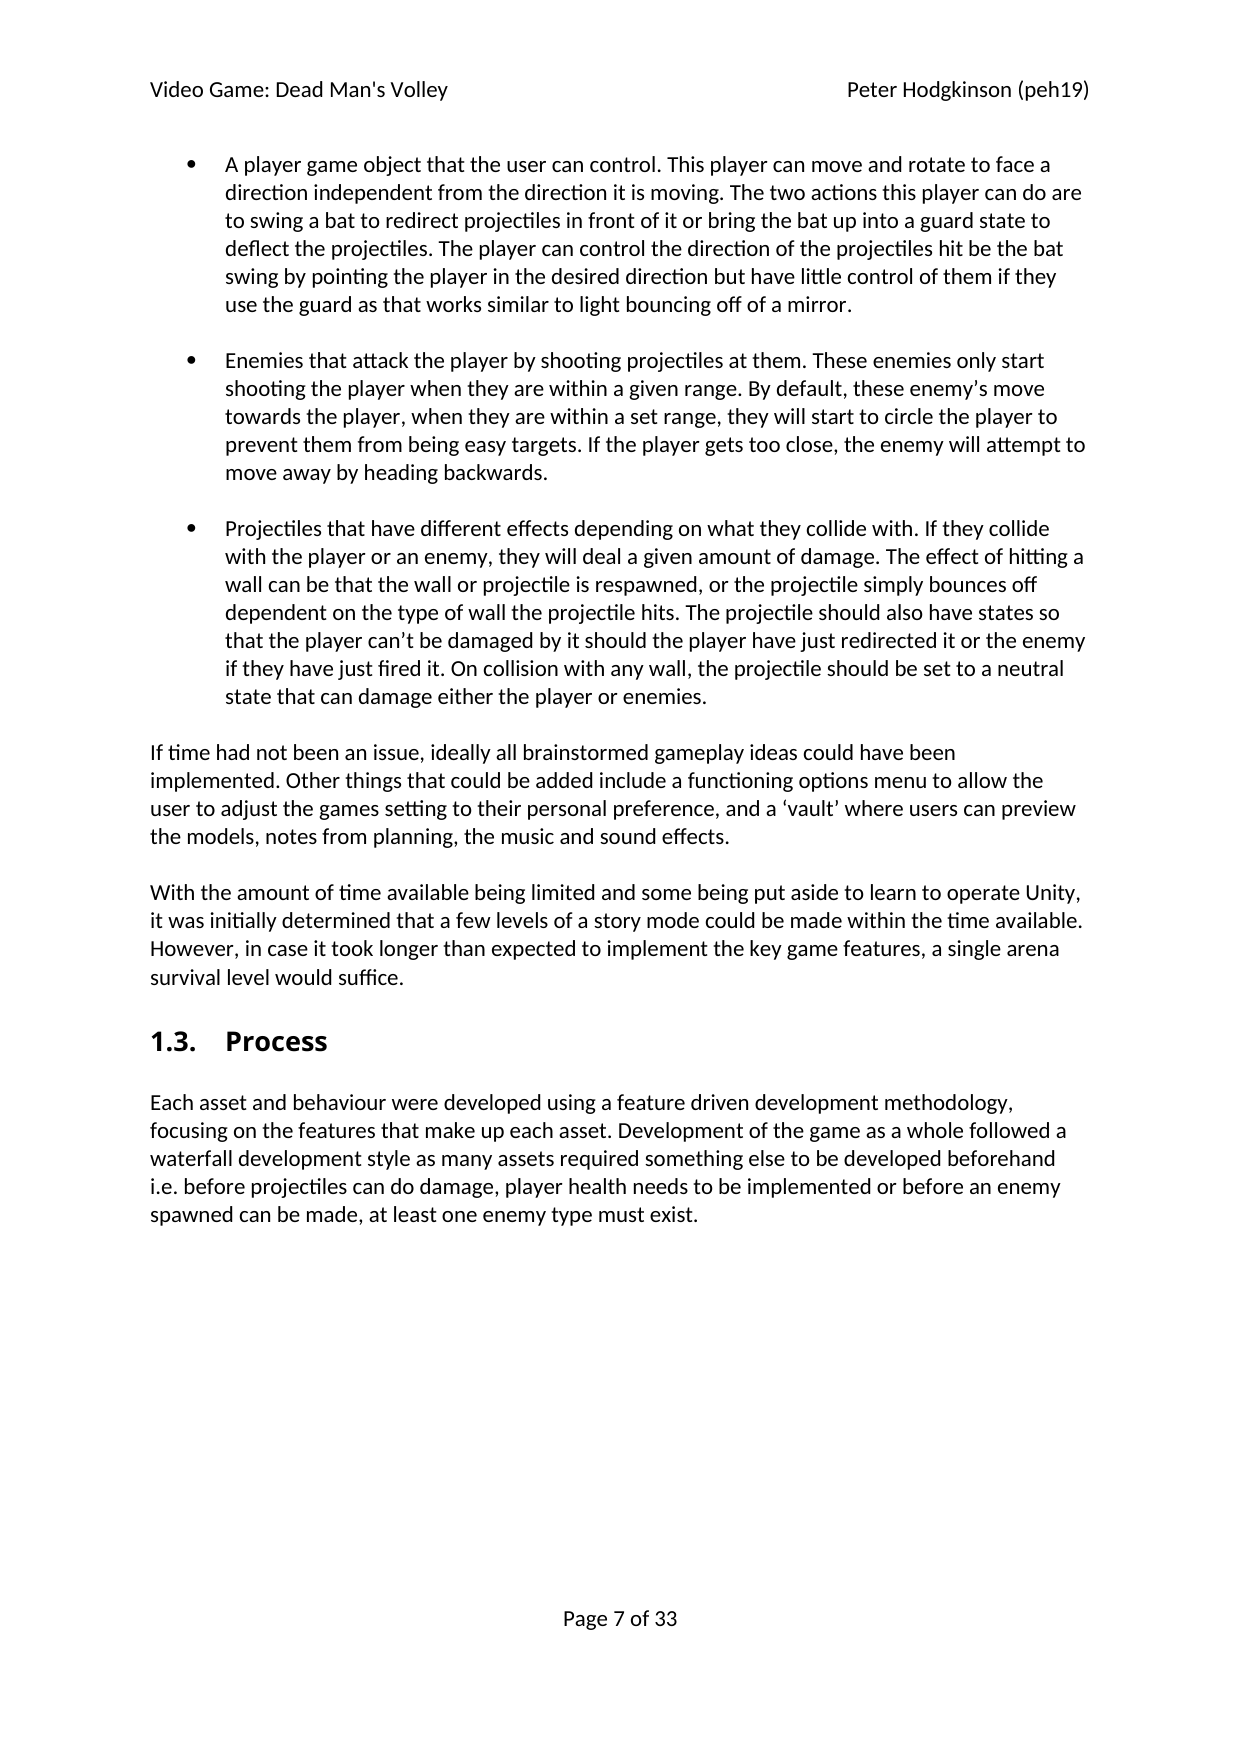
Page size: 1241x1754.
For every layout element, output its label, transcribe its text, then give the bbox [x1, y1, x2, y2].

list Projectiles that have different effects depending on what they collide with. If they collide with the player or an enemy, they will deal a given amount of damage. The effect of hitting a wall can be that the wall or projectile is respawned, or the projectile simply bounces off dependent on the type of wall the projectile hits. The projectile should also have states so that the player can’t be damaged by it should the player have just redirected it or the enemy if they have just fired it. On collision with any wall, the projectile should be set to a neutral state that can damage either the player or enemies. [187, 514, 1090, 710]
list A player game object that the user can control. This player can move and rotate to face a direction independent from the direction it is moving. The two actions this player can do are to swing a bat to redirect projectiles in front of it or bring the bat up into a guard state to deflect the projectiles. The player can control the direction of the projectiles hit be the bat swing by pointing the player in the desired direction but have little control of them if they use the guard as that works similar to light bouncing off of a mirror. [187, 150, 1090, 318]
list Enemies that attack the player by shooting projectiles at them. These enemies only start shooting the player when they are within a given range. By default, these enemy’s move towards the player, when they are within a set range, they will start to circle the player to prevent them from being easy targets. If the player gets too close, the enemy will attempt to move away by heading backwards. [187, 346, 1090, 486]
text With the amount of time available being limited and some being put aside to learn to operate Unity, it was initially determined that a few levels of a story mode could be made within the time available. However, in case it took longer than expected to implement the key game features, a single arena survival level would suffice. [150, 878, 1090, 991]
text Each asset and behaviour were developed using a feature driven development methodology, focusing on the features that make up each asset. Development of the game as a whole followed a waterfall development style as many assets required something else to be developed beforehand i.e. before projectiles can do damage, player health needs to be implemented or before an enemy spawned can be made, at least one enemy type must exist. [150, 1088, 1090, 1228]
text If time had not been an issue, ideally all brainstormed gameplay ideas could have been implemented. Other things that could be added include a functioning options menu to allow the user to adjust the games setting to their personal preference, and a ‘vault’ where users can preview the models, notes from planning, the music and sound effects. [150, 738, 1090, 851]
subtitle 1.3. Process [150, 1023, 1090, 1060]
